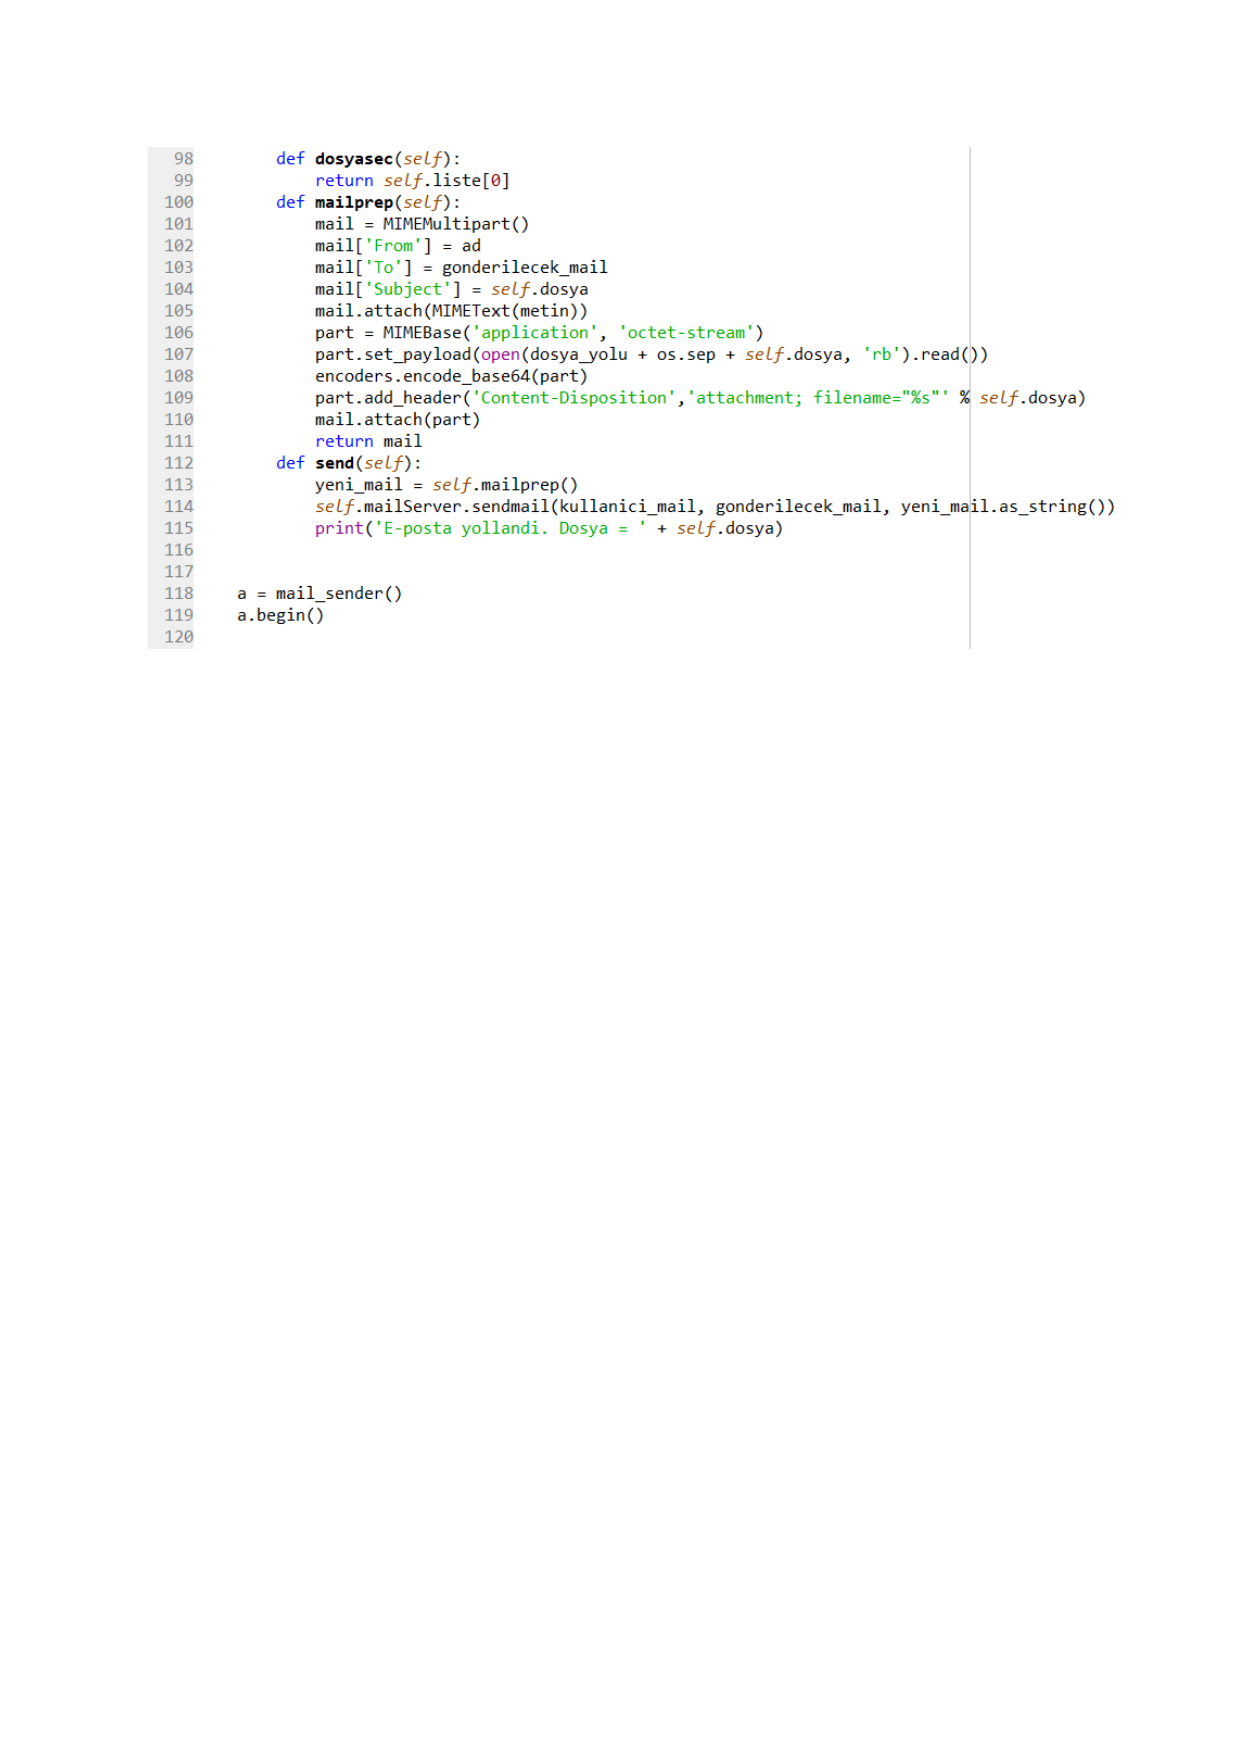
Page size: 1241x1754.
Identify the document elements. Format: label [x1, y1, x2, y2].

picture [147, 147, 1127, 649]
